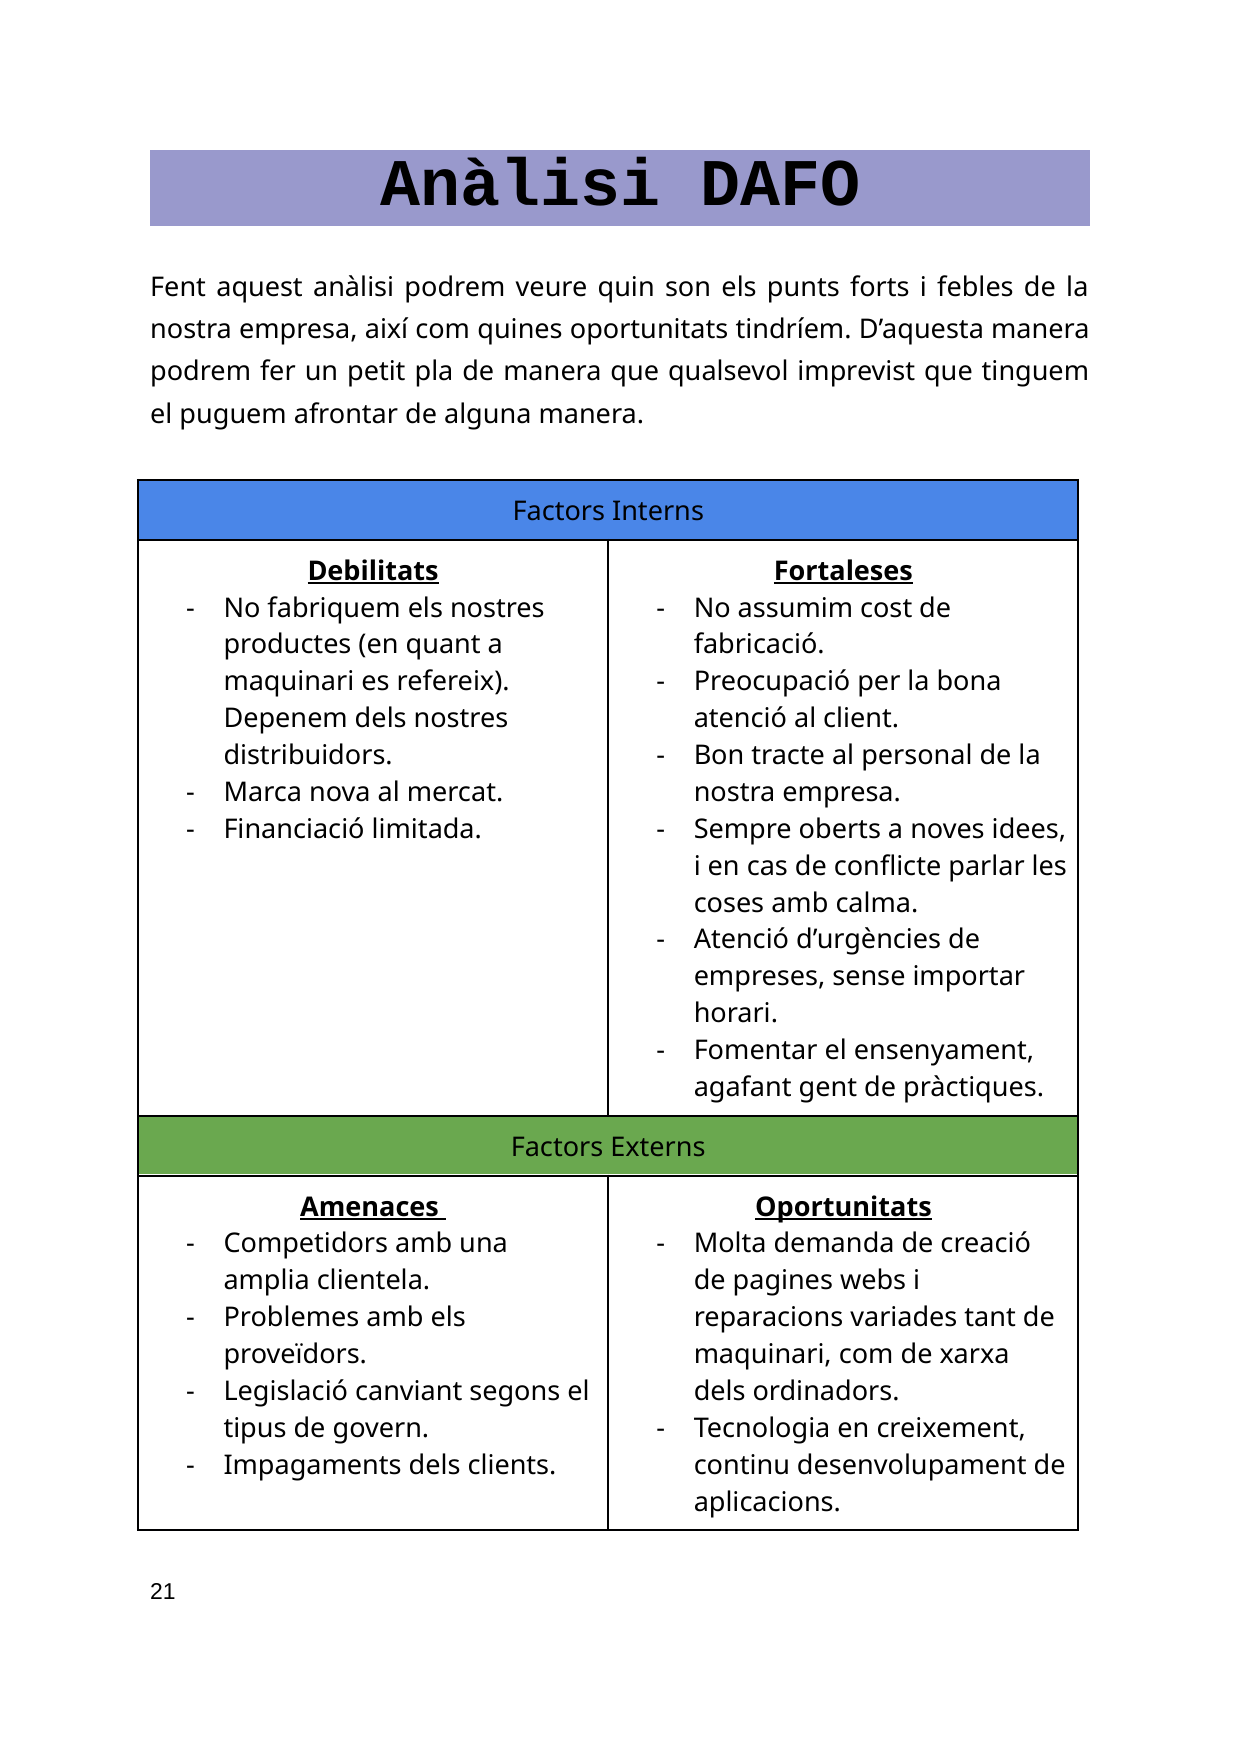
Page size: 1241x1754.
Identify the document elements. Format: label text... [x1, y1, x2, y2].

table_cell Factors Externs [139, 1117, 1077, 1174]
table_cell Amenaces Competidors amb una amplia clientela. Problemes amb els proveïdors. Legislació canviant segons el tipus de govern. Impagaments dels clients. [139, 1177, 607, 1529]
table_header Factors Interns [139, 481, 1077, 539]
table_cell Oportunitats Molta demanda de creació de pagines webs i reparacions variades tant de maquinari, com de xarxa dels ordinadors. Tecnologia en creixement, continu desenvolupament de aplicacions. [609, 1177, 1077, 1529]
text Anàlisi DAFO [150, 150, 1090, 226]
table_cell Debilitats No fabriquem els nostres productes (en quant a maquinari es refereix). Depenem dels nostres distribuidors. Marca nova al mercat. Financiació limitada. [139, 541, 607, 1115]
text Fent aquest anàlisi podrem veure quin son els punts forts i febles de la nostra empresa, així com quines oportunitats tindríem. D’aquesta manera podrem fer un petit pla de manera que qualsevol imprevist que tinguem el puguem afrontar de alguna manera. [150, 267, 1090, 431]
table_cell Fortaleses No assumim cost de fabricació. Preocupació per la bona atenció al client. Bon tracte al personal de la nostra empresa. Sempre oberts a noves idees, i en cas de conflicte parlar les coses amb calma. Atenció d’urgències de empreses, sense importar horari. Fomentar el ensenyament, agafant gent de pràctiques. [609, 541, 1077, 1115]
